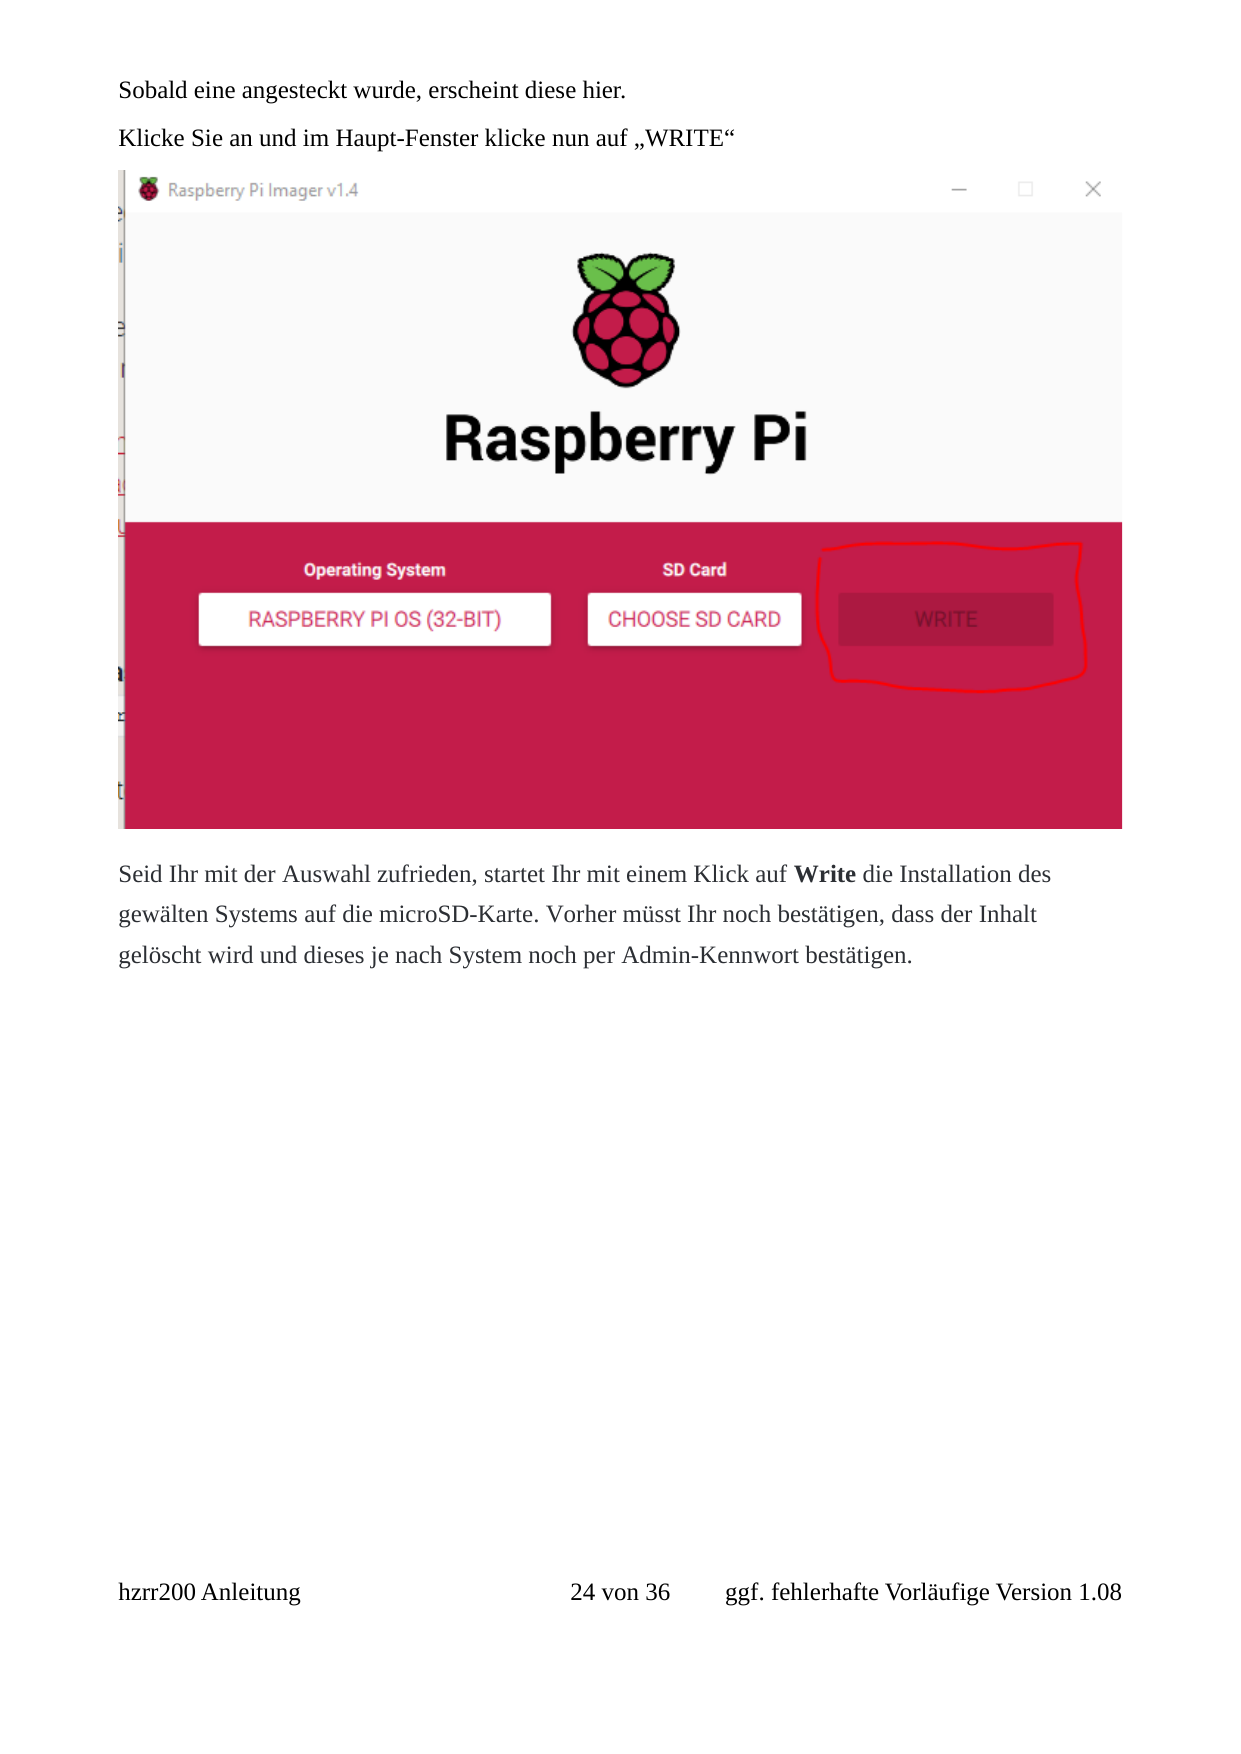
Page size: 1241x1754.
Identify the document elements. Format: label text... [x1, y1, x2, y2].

picture [118, 170, 1123, 829]
text Klicke Sie an und im Haupt-Fenster klicke nun auf „WRITE“ [118, 123, 1122, 151]
text Seid Ihr mit der Auswahl zufrieden, startet Ihr mit einem Klick auf Write die Installation des gewälten Systems auf die microSD-Karte. Vorher müsst Ihr noch bestätigen, dass der Inhalt gelöscht wird und dieses je nach System noch per Admin-Kennwort bestätigen. [118, 847, 1122, 969]
text Sobald eine angesteckt wurde, erscheint diese hier. [118, 75, 1122, 104]
